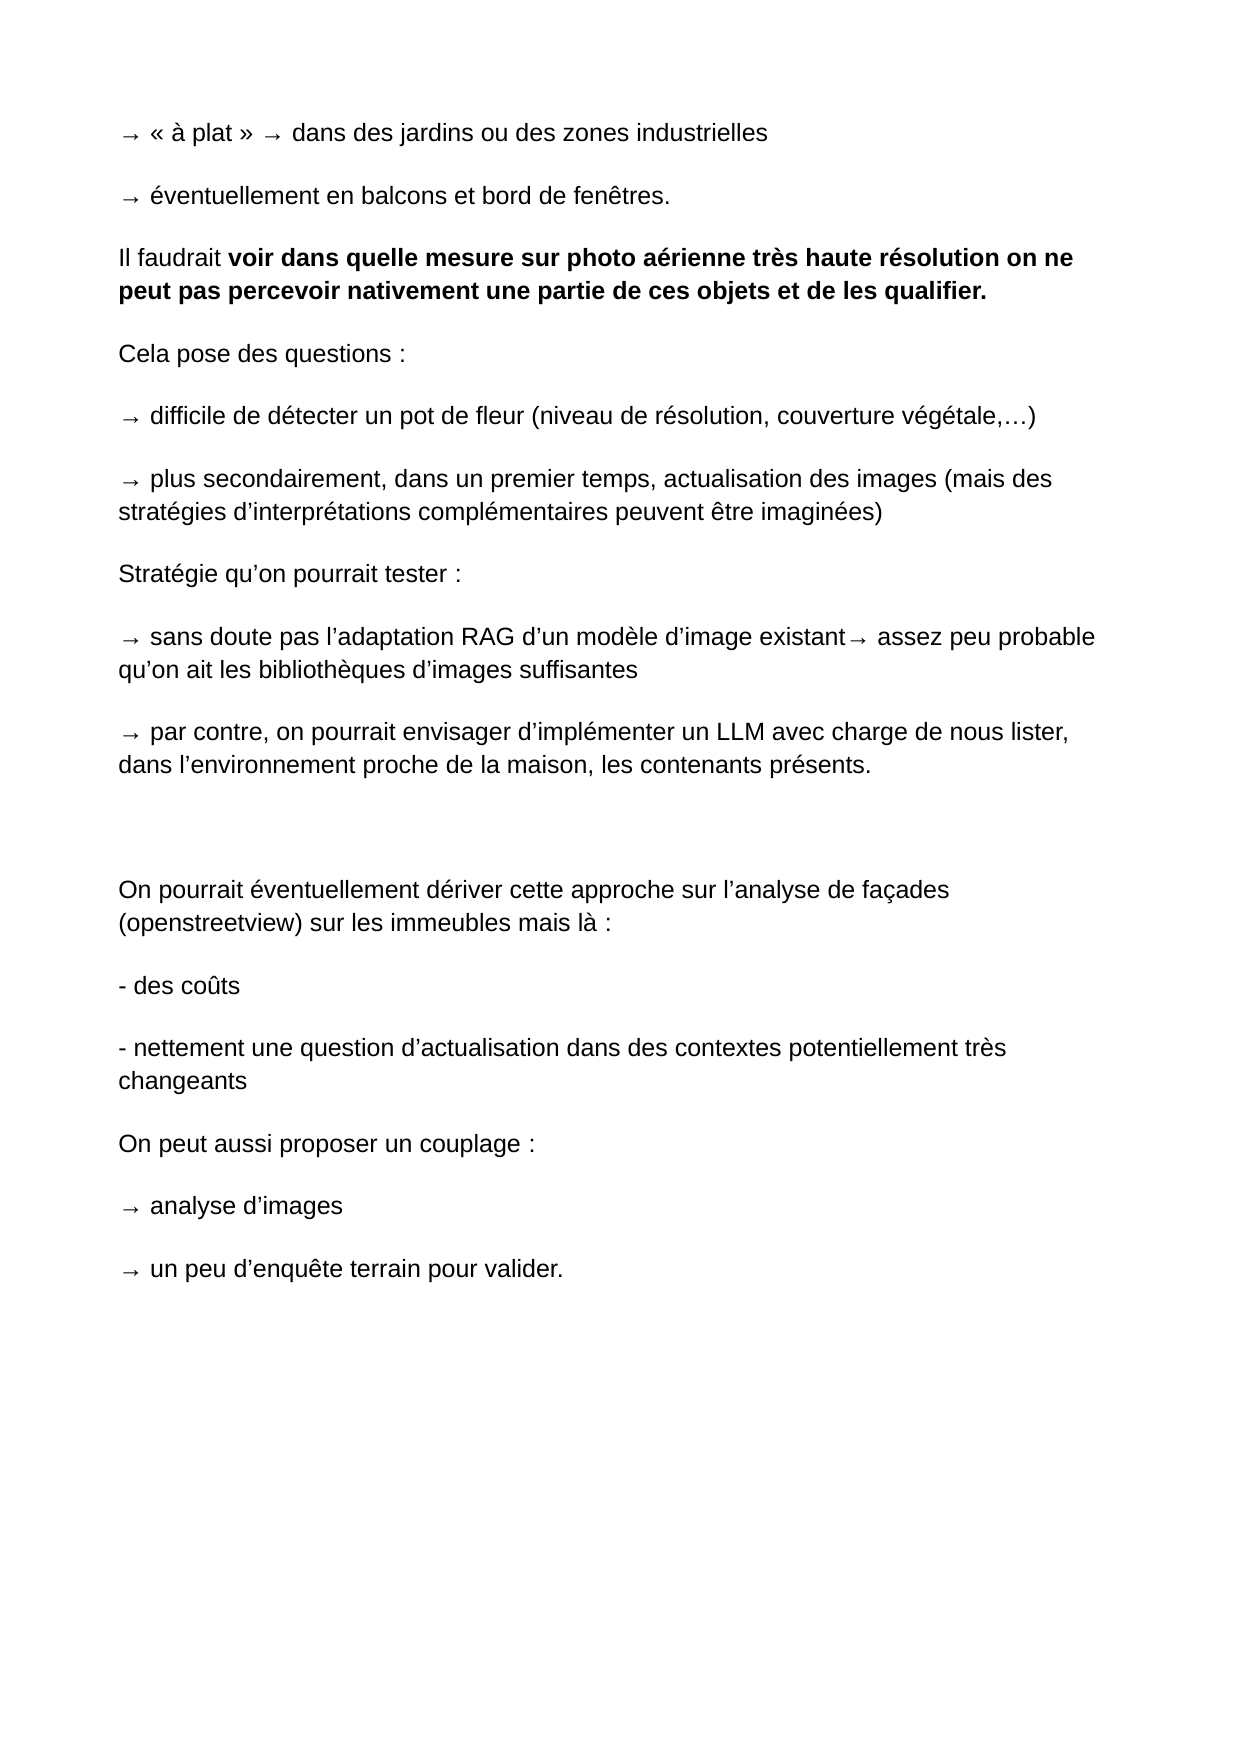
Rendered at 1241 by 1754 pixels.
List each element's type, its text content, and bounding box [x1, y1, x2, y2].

text → sans doute pas l’adaptation RAG d’un modèle d’image existant→ assez peu probable qu’on ait les bibliothèques d’images suffisantes [118, 622, 1122, 683]
text Cela pose des questions : [118, 339, 1122, 367]
text → difficile de détecter un pot de fleur (niveau de résolution, couverture végétale,…) [118, 401, 1122, 430]
text Il faudrait voir dans quelle mesure sur photo aérienne très haute résolution on ne peut pas percevoir nativement une partie de ces objets et de les qualifier. [118, 243, 1122, 305]
text → par contre, on pourrait envisager d’implémenter un LLM avec charge de nous lister, dans l’environnement proche de la maison, les contenants présents. [118, 717, 1122, 779]
text - des coûts [118, 971, 1122, 999]
text → analyse d’images [118, 1191, 1122, 1220]
text On pourrait éventuellement dériver cette approche sur l’analyse de façades (openstreetview) sur les immeubles mais là : [118, 875, 1122, 937]
text On peut aussi proposer un couplage : [118, 1129, 1122, 1157]
text → éventuellement en balcons et bord de fenêtres. [118, 181, 1122, 209]
text → un peu d’enquête terrain pour valider. [118, 1254, 1122, 1282]
text → « à plat » → dans des jardins ou des zones industrielles [118, 118, 1122, 147]
text Stratégie qu’on pourrait tester : [118, 559, 1122, 588]
text - nettement une question d’actualisation dans des contextes potentiellement très changeants [118, 1033, 1122, 1095]
text → plus secondairement, dans un premier temps, actualisation des images (mais des stratégies d’interprétations complémentaires peuvent être imaginées) [118, 464, 1122, 525]
